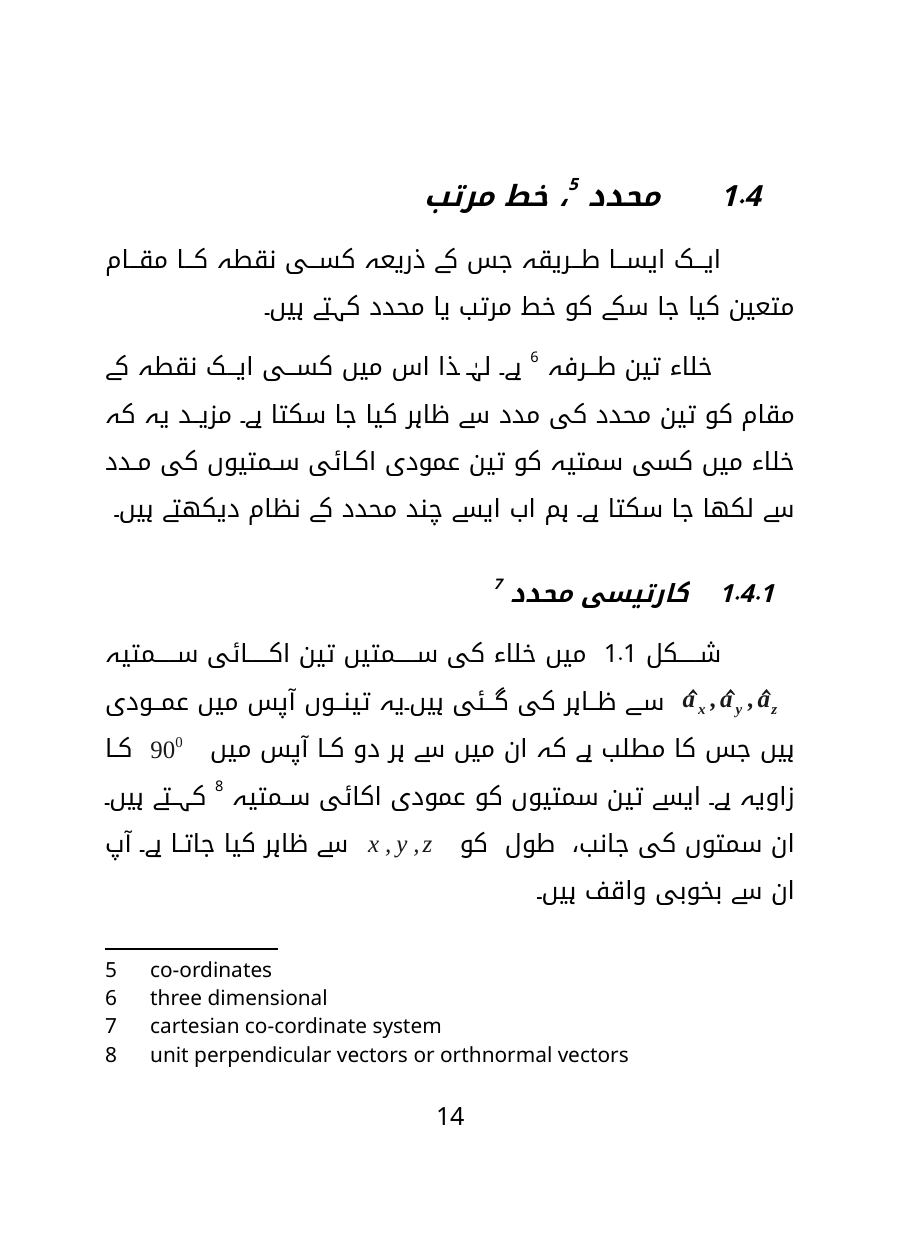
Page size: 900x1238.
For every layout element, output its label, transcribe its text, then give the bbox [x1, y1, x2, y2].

text شکل 1.1 میں خلاء کی سمتیں تین اکائی سمتیہ سے ظاہر کی گئی ہیں۔یہ تینوں آپس میں عمودی ہیں جس کا مطلب ہے کہ ان میں سے ہر دو کا آپس میں کا زاویہ ہے۔ ایسے تین سمتیوں کو عمودی اکائی سمتیہ کہتے ہیں۔ ان سمتوں کی جانب، طول کو سے ظاہر کیا جاتا ہے۔ آپ ان سے بخوبی واقف ہیں۔ [105, 631, 795, 915]
subtitle کارتیسی محدد [105, 571, 718, 618]
list co-ordinates [105, 955, 795, 983]
text خلاء تین طرفہ ہے۔ لہٰذا اس میں کسی ایک نقطہ کے مقام کو تین محدد کی مدد سے ظاہر کیا جا سکتا ہے۔ مزید یہ کہ خلاء میں کسی سمتیہ کو تین عمودی اکائی سمتیوں کی مدد سے لکھا جا سکتا ہے۔ ہم اب ایسے چند محدد کے نظام دیکھتے ہیں۔ [105, 344, 795, 533]
text unit perpendicular vectors or orthnormal vectors [105, 1040, 795, 1068]
text three dimensional [105, 983, 795, 1012]
list cartesian co-cordinate system [105, 1012, 795, 1040]
text ایک ایسا طریقہ جس کے ذریعہ کسی نقطہ کا مقام متعین کیا جا سکے کو خط مرتب یا محدد کہتے ہیں۔ [105, 236, 795, 331]
subtitle محدد ، خط مرتب [105, 168, 720, 224]
